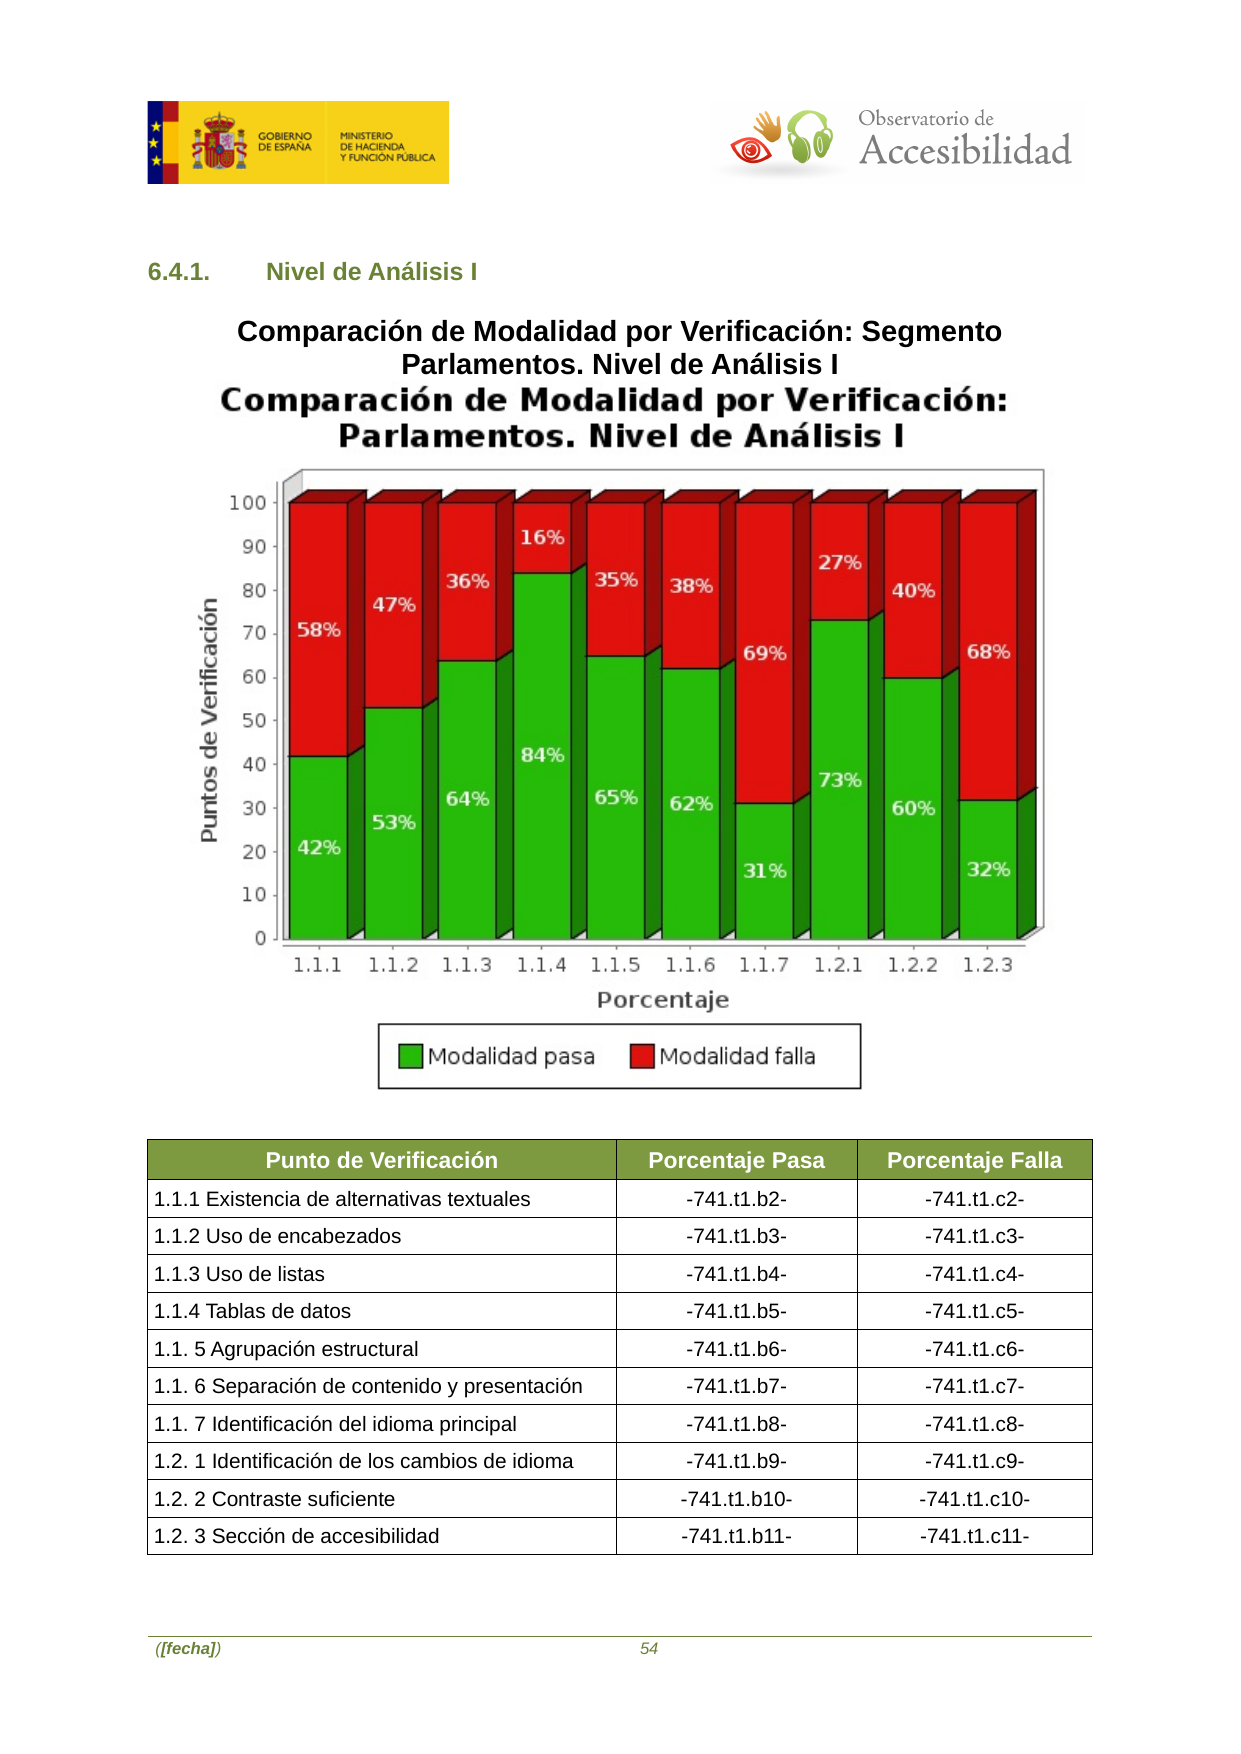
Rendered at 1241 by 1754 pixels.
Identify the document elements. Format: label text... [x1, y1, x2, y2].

table_cell -741.t1.c7- [858, 1368, 1092, 1404]
table_cell 1.1.1 Existencia de alternativas textuales [148, 1180, 616, 1217]
table_cell -741.t1.c3- [858, 1218, 1092, 1254]
table_cell -741.t1.c5- [858, 1293, 1092, 1329]
table_cell 1.2. 2 Contraste suficiente [148, 1480, 616, 1517]
table_cell -741.t1.b3- [617, 1218, 857, 1254]
table_header Porcentaje Falla [858, 1140, 1092, 1179]
table_cell 1.2. 3 Sección de accesibilidad [148, 1518, 616, 1554]
picture [178, 380, 1062, 1091]
table_cell 1.1. 6 Separación de contenido y presentación [148, 1368, 616, 1404]
table_cell -741.t1.c10- [858, 1480, 1092, 1517]
table_cell -741.t1.b9- [617, 1443, 857, 1479]
table_cell 1.1.3 Uso de listas [148, 1255, 616, 1292]
table_cell -741.t1.b6- [617, 1330, 857, 1367]
table_cell -741.t1.c4- [858, 1255, 1092, 1292]
table_cell 1.1.2 Uso de encabezados [148, 1218, 616, 1254]
table_cell -741.t1.b11- [617, 1518, 857, 1554]
table_cell -741.t1.c9- [858, 1443, 1092, 1479]
table_header Porcentaje Pasa [617, 1140, 857, 1179]
table_cell -741.t1.c6- [858, 1330, 1092, 1367]
text Comparación de Modalidad por Verificación: Segmento Parlamentos. Nivel de Análisis I [148, 314, 1092, 381]
table_cell 1.1.4 Tablas de datos [148, 1293, 616, 1329]
table_cell -741.t1.b5- [617, 1293, 857, 1329]
picture [710, 101, 1086, 184]
table_header Punto de Verificación [148, 1140, 616, 1179]
table_cell -741.t1.b7- [617, 1368, 857, 1404]
table_cell -741.t1.c2- [858, 1180, 1092, 1217]
table_cell -741.t1.c11- [858, 1518, 1092, 1554]
table_cell -741.t1.b10- [617, 1480, 857, 1517]
table_cell 1.2. 1 Identificación de los cambios de idioma [148, 1443, 616, 1479]
table_cell -741.t1.c8- [858, 1405, 1092, 1442]
subtitle Nivel de Análisis I [148, 257, 1092, 286]
table_cell -741.t1.b8- [617, 1405, 857, 1442]
table_cell 1.1. 7 Identificación del idioma principal [148, 1405, 616, 1442]
picture [147, 101, 450, 184]
table_cell -741.t1.b4- [617, 1255, 857, 1292]
table_cell 1.1. 5 Agrupación estructural [148, 1330, 616, 1367]
table_cell -741.t1.b2- [617, 1180, 857, 1217]
